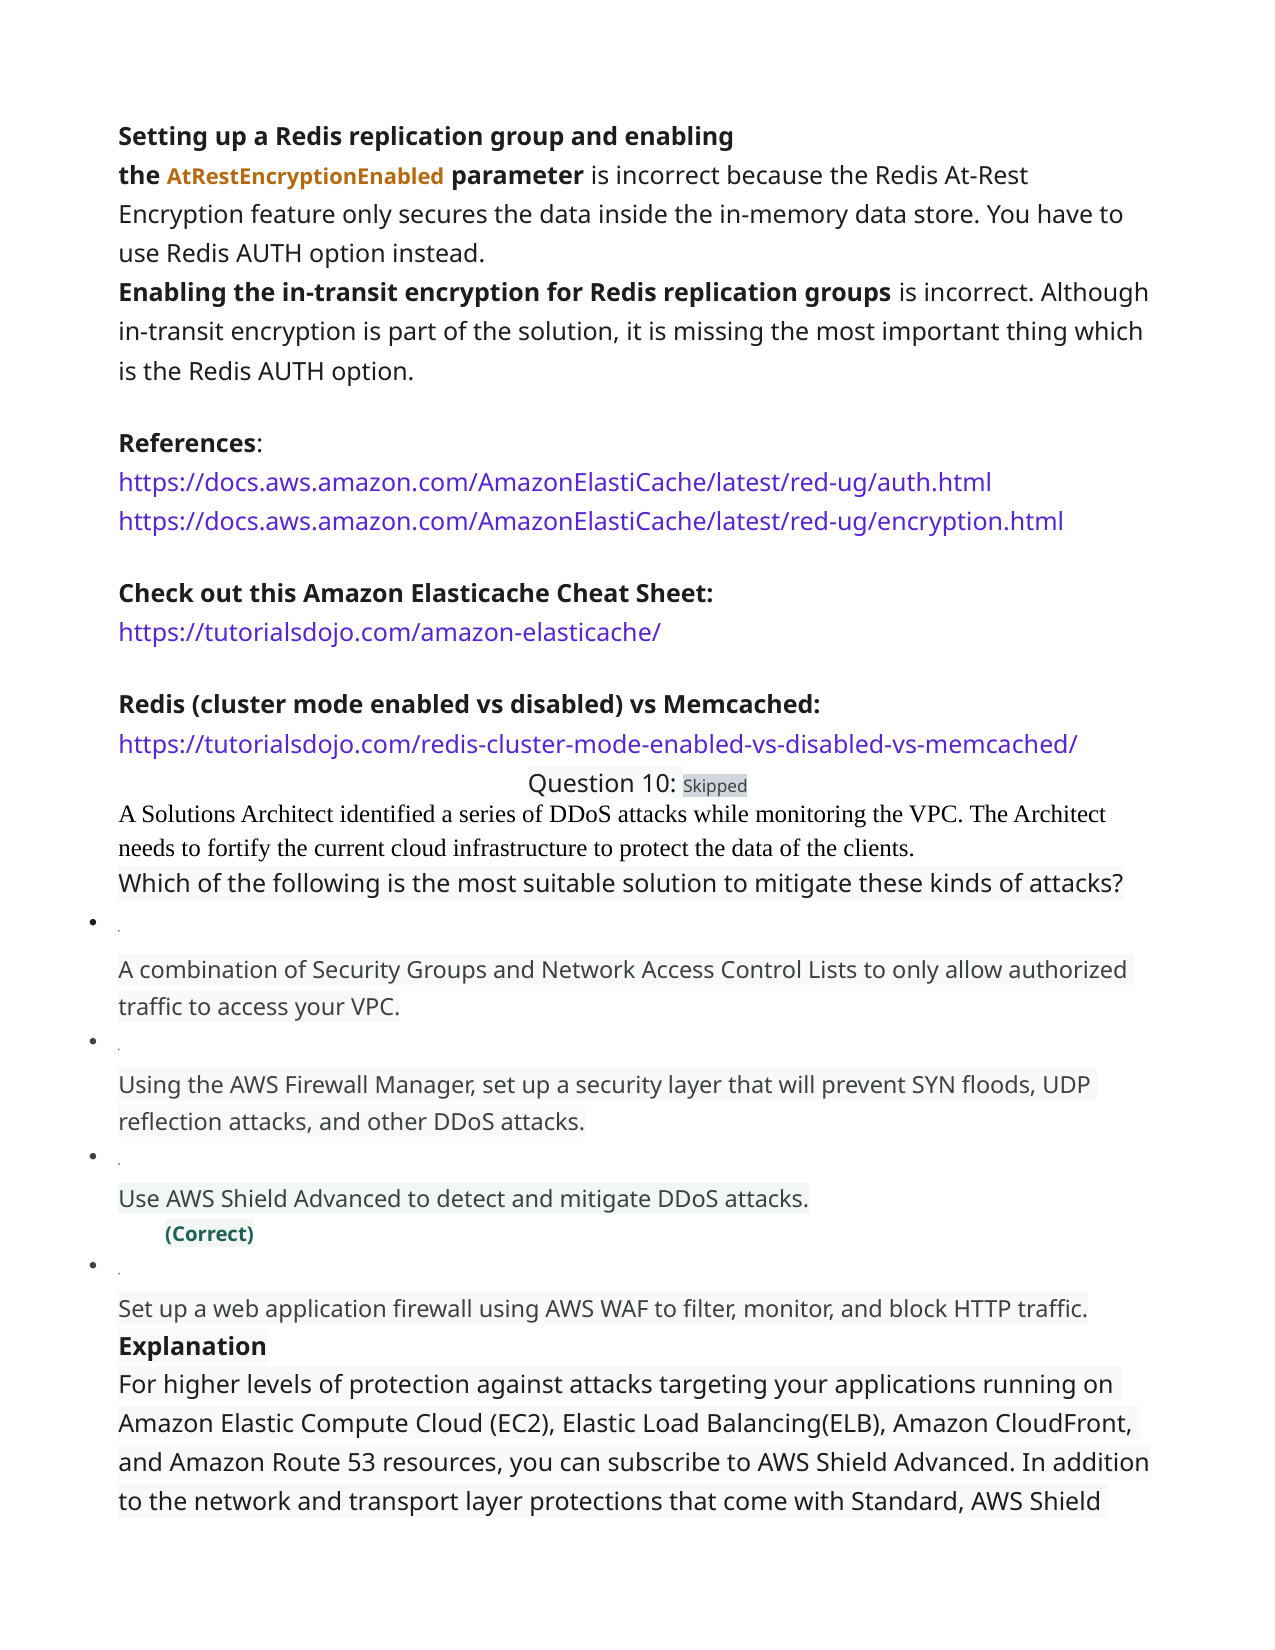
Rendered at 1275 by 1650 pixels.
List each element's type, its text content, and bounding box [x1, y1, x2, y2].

list Using the AWS Firewall Manager, set up a security layer that will prevent SYN floods, UDP reflection attacks, and other DDoS attacks. [118, 1068, 1157, 1137]
text For higher levels of protection against attacks targeting your applications running on Amazon Elastic Compute Cloud (EC2), Elastic Load Balancing(ELB), Amazon CloudFront, and Amazon Route 53 resources, you can subscribe to AWS Shield Advanced. In addition to the network and transport layer protections that come with Standard, AWS Shield [118, 1366, 1157, 1518]
text A Solutions Architect identified a series of DDoS attacks while monitoring the VPC. The Architect needs to fortify the current cloud infrastructure to protect the data of the clients. [118, 799, 1157, 861]
list Use AWS Shield Advanced to detect and mitigate DDoS attacks. [118, 1183, 1157, 1214]
list Set up a web application firewall using AWS WAF to filter, monitor, and block HTTP traffic. [118, 1292, 1157, 1324]
text https://tutorialsdojo.com/redis-cluster-mode-enabled-vs-disabled-vs-memcached/ [118, 726, 1157, 760]
text https://tutorialsdojo.com/amazon-elasticache/ [118, 615, 1157, 649]
list ​ [118, 1027, 1157, 1056]
text Enabling the in-transit encryption for Redis replication groups is incorrect. Although in-transit encryption is part of the solution, it is missing the most important thing which is the Redis AUTH option. [118, 275, 1157, 387]
list ​ [118, 1251, 1157, 1280]
list ​ [118, 1142, 1157, 1170]
text References: [118, 425, 1157, 459]
list (Correct) [165, 1219, 1157, 1247]
text Redis (cluster mode enabled vs disabled) vs Memcached: [118, 687, 1157, 721]
list ​ [118, 905, 1157, 939]
text Question 10: Skipped [118, 766, 1157, 799]
subtitle Explanation [118, 1329, 1157, 1363]
text https://docs.aws.amazon.com/AmazonElastiCache/latest/red-ug/encryption.html [118, 504, 1157, 538]
text Which of the following is the most suitable solution to mitigate these kinds of attacks? [118, 866, 1157, 900]
list A combination of Security Groups and Network Access Control Lists to only allow authorized traffic to access your VPC. [118, 953, 1157, 1022]
text Setting up a Redis replication group and enabling the AtRestEncryptionEnabled parameter is incorrect because the Redis At-Rest Encryption feature only secures the data inside the in-memory data store. You have to use Redis AUTH option instead. [118, 118, 1157, 270]
text Check out this Amazon Elasticache Cheat Sheet: [118, 576, 1157, 610]
text https://docs.aws.amazon.com/AmazonElastiCache/latest/red-ug/auth.html [118, 464, 1157, 498]
